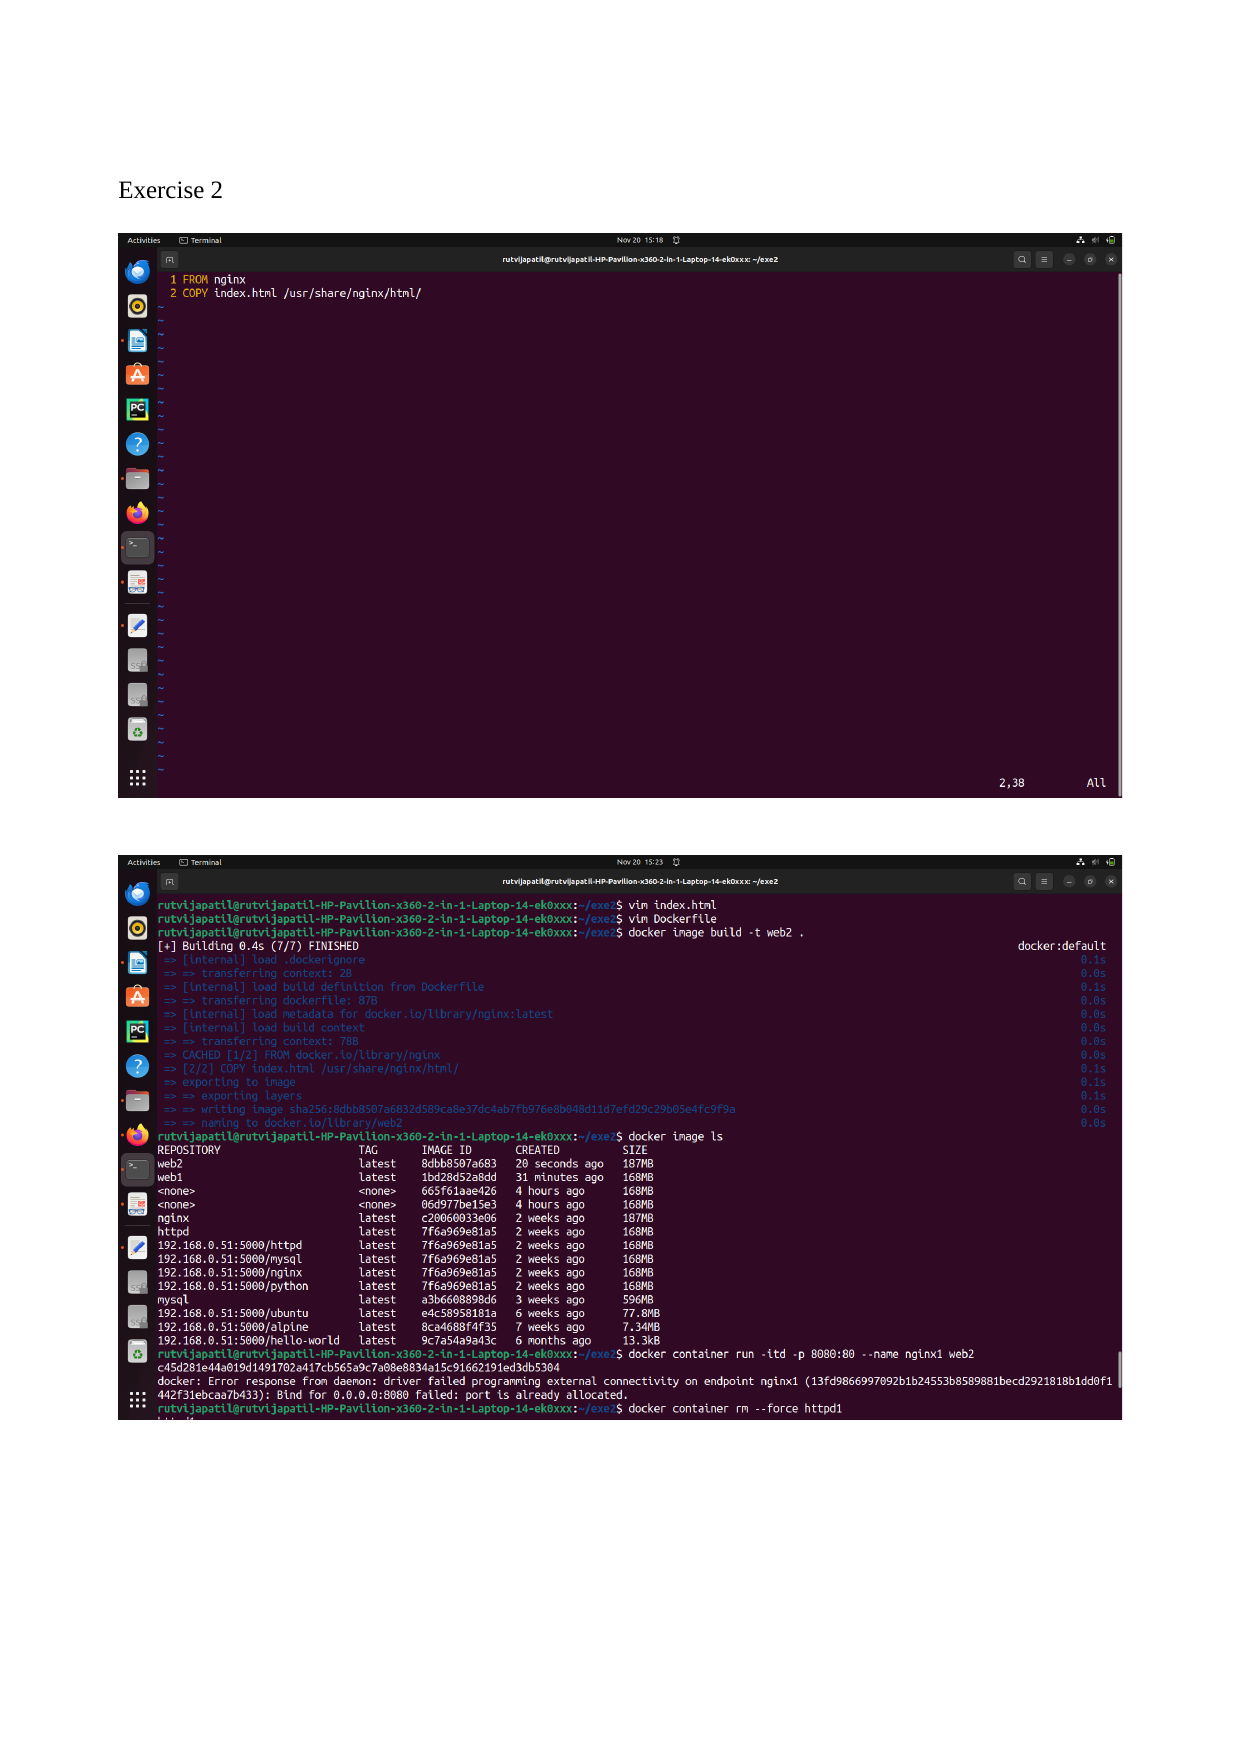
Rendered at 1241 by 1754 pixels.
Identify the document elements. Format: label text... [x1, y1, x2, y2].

text Exercise 2 [118, 176, 1122, 204]
picture [118, 233, 1123, 798]
picture [118, 855, 1123, 1420]
